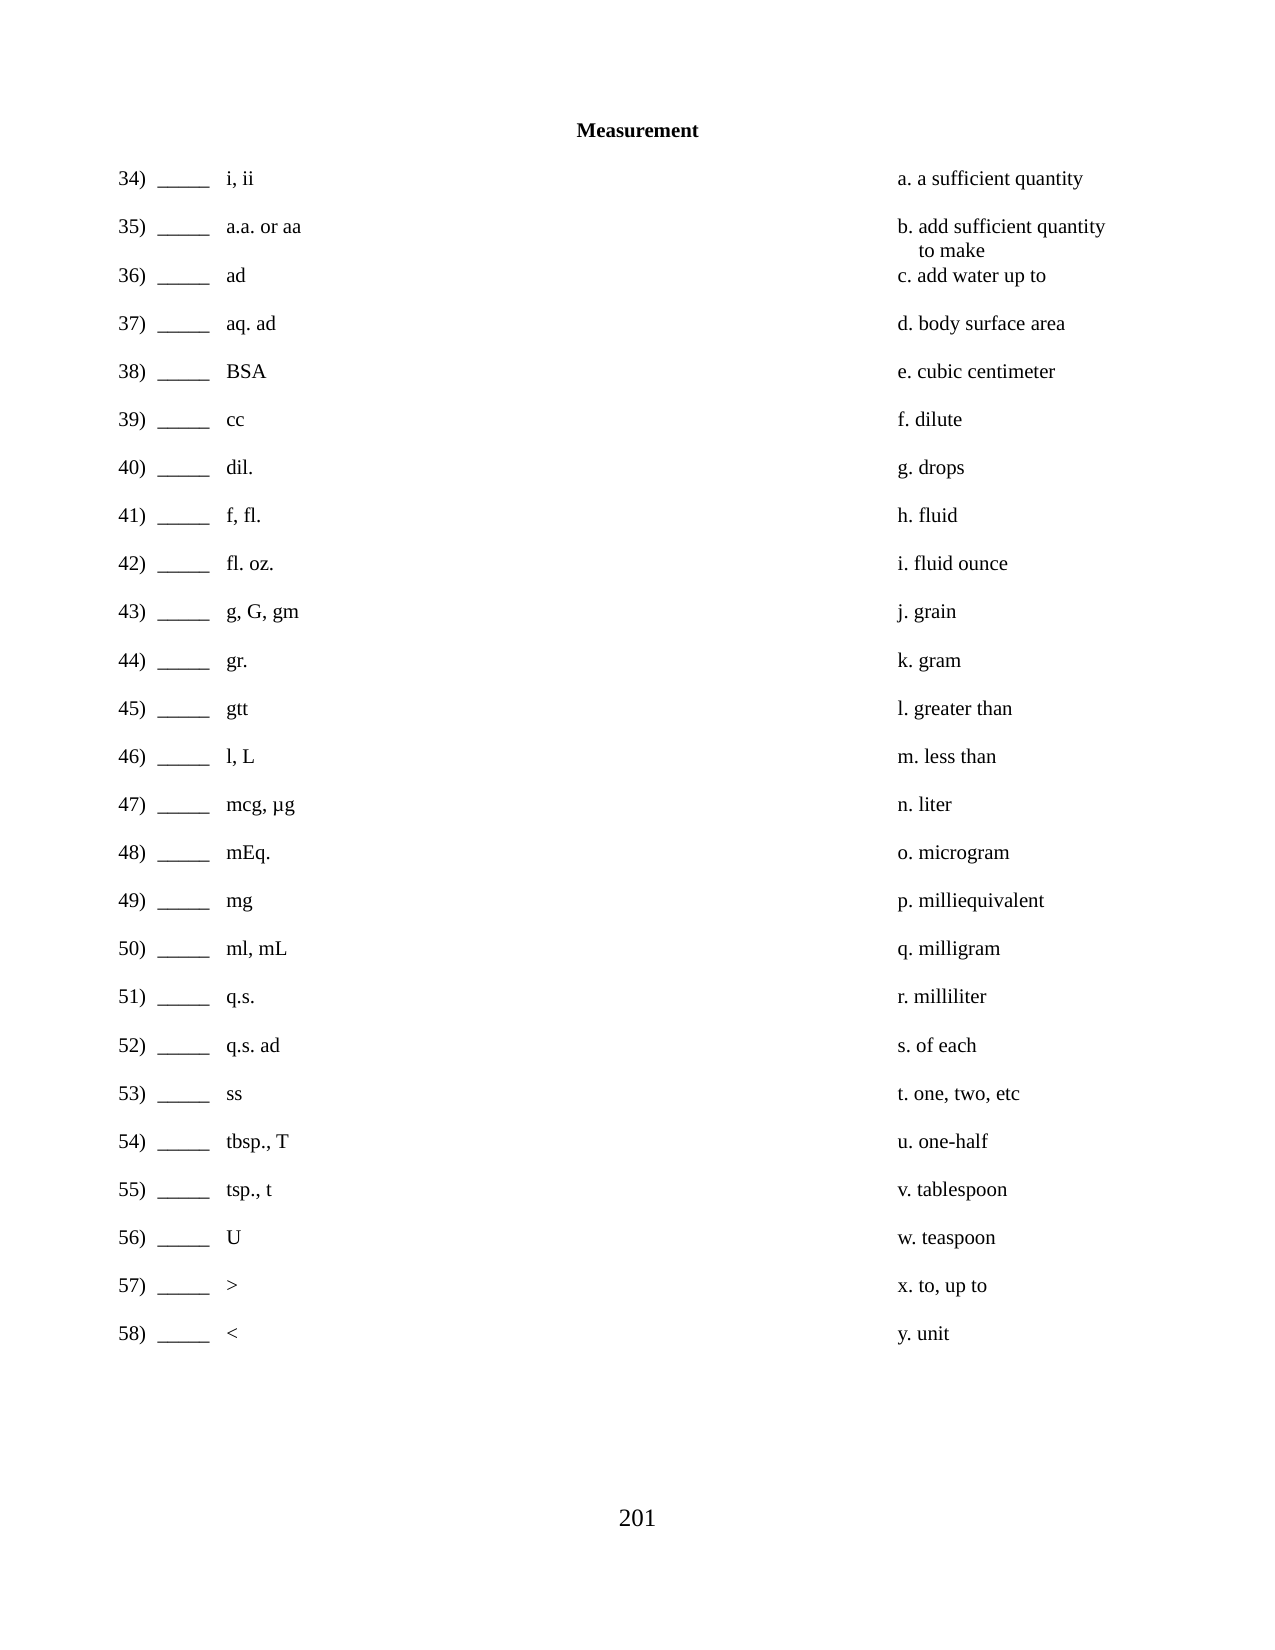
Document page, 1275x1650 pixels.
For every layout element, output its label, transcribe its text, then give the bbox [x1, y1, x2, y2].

table_cell aq. ad [226, 311, 897, 359]
table_cell tbsp., T [226, 1129, 897, 1177]
table_cell _____ [157, 263, 226, 311]
table_cell _____ [157, 744, 226, 792]
table_cell _____ [157, 648, 226, 696]
table_cell q.s. ad [226, 1033, 897, 1081]
table_cell _____ [157, 792, 226, 840]
table_cell d. body surface area [898, 311, 1157, 359]
table_cell _____ [157, 599, 226, 647]
table_cell ss [226, 1081, 897, 1129]
table_cell 58) [118, 1321, 157, 1369]
table_cell _____ [157, 503, 226, 551]
table_cell g, G, gm [226, 599, 897, 647]
table_cell 36) [118, 263, 157, 311]
table_cell _____ [157, 1321, 226, 1369]
table_cell _____ [157, 1129, 226, 1177]
table_cell n. liter [898, 792, 1157, 840]
table_cell 43) [118, 599, 157, 647]
table_cell 48) [118, 840, 157, 888]
table_cell a.a. or aa [226, 214, 897, 262]
table_cell r. milliliter [898, 984, 1157, 1032]
table_cell gr. [226, 648, 897, 696]
table_cell _____ [157, 840, 226, 888]
table_cell 41) [118, 503, 157, 551]
table_cell U [226, 1225, 897, 1273]
table_cell 47) [118, 792, 157, 840]
table_cell 45) [118, 696, 157, 744]
table_cell _____ [157, 1273, 226, 1321]
table_cell _____ [157, 888, 226, 936]
table_cell j. grain [898, 599, 1157, 647]
table_cell mEq. [226, 840, 897, 888]
table_cell q. milligram [898, 936, 1157, 984]
table_cell ad [226, 263, 897, 311]
table_header _____ [157, 166, 226, 214]
table_cell i. fluid ounce [898, 551, 1157, 599]
table_cell h. fluid [898, 503, 1157, 551]
table_cell ml, mL [226, 936, 897, 984]
table_cell > [226, 1273, 897, 1321]
table_cell cc [226, 407, 897, 455]
table_cell _____ [157, 1033, 226, 1081]
table_cell 55) [118, 1177, 157, 1225]
table_cell _____ [157, 551, 226, 599]
table_cell _____ [157, 455, 226, 503]
table_cell c. add water up to [898, 263, 1157, 311]
table_cell 56) [118, 1225, 157, 1273]
table_cell 50) [118, 936, 157, 984]
table_header i, ii [226, 166, 897, 214]
table_cell t. one, two, etc [898, 1081, 1157, 1129]
table_cell v. tablespoon [898, 1177, 1157, 1225]
table_header 34) [118, 166, 157, 214]
table_cell 38) [118, 359, 157, 407]
table_cell _____ [157, 311, 226, 359]
table_cell _____ [157, 1177, 226, 1225]
table_cell fl. oz. [226, 551, 897, 599]
table_cell y. unit [898, 1321, 1157, 1369]
table_cell 53) [118, 1081, 157, 1129]
table_cell m. less than [898, 744, 1157, 792]
table_cell x. to, up to [898, 1273, 1157, 1321]
table_cell 51) [118, 984, 157, 1032]
table_cell s. of each [898, 1033, 1157, 1081]
table_cell b. add sufficient quantity to make [898, 214, 1157, 262]
table_cell 39) [118, 407, 157, 455]
table_cell u. one-half [898, 1129, 1157, 1177]
text Measurement [118, 118, 1157, 142]
table_cell _____ [157, 359, 226, 407]
table_cell q.s. [226, 984, 897, 1032]
table_cell BSA [226, 359, 897, 407]
table_cell 35) [118, 214, 157, 262]
table_cell 54) [118, 1129, 157, 1177]
table_cell f, fl. [226, 503, 897, 551]
table_cell _____ [157, 1225, 226, 1273]
table_cell _____ [157, 1081, 226, 1129]
table_cell _____ [157, 214, 226, 262]
table_cell _____ [157, 696, 226, 744]
table_cell p. milliequivalent [898, 888, 1157, 936]
table_cell w. teaspoon [898, 1225, 1157, 1273]
table_cell 57) [118, 1273, 157, 1321]
table_cell _____ [157, 984, 226, 1032]
table_cell _____ [157, 407, 226, 455]
table_cell 46) [118, 744, 157, 792]
table_cell 52) [118, 1033, 157, 1081]
table_cell l, L [226, 744, 897, 792]
table_cell 37) [118, 311, 157, 359]
table_cell 40) [118, 455, 157, 503]
table_cell e. cubic centimeter [898, 359, 1157, 407]
table_header a. a sufficient quantity [898, 166, 1157, 214]
table_cell 42) [118, 551, 157, 599]
table_cell tsp., t [226, 1177, 897, 1225]
table_cell 49) [118, 888, 157, 936]
table_cell l. greater than [898, 696, 1157, 744]
table_cell _____ [157, 936, 226, 984]
table_cell f. dilute [898, 407, 1157, 455]
table_cell k. gram [898, 648, 1157, 696]
table_cell dil. [226, 455, 897, 503]
table_cell o. microgram [898, 840, 1157, 888]
table_cell < [226, 1321, 897, 1369]
table_cell gtt [226, 696, 897, 744]
table_cell 44) [118, 648, 157, 696]
table_cell mg [226, 888, 897, 936]
table_cell g. drops [898, 455, 1157, 503]
table_cell mcg, µg [226, 792, 897, 840]
